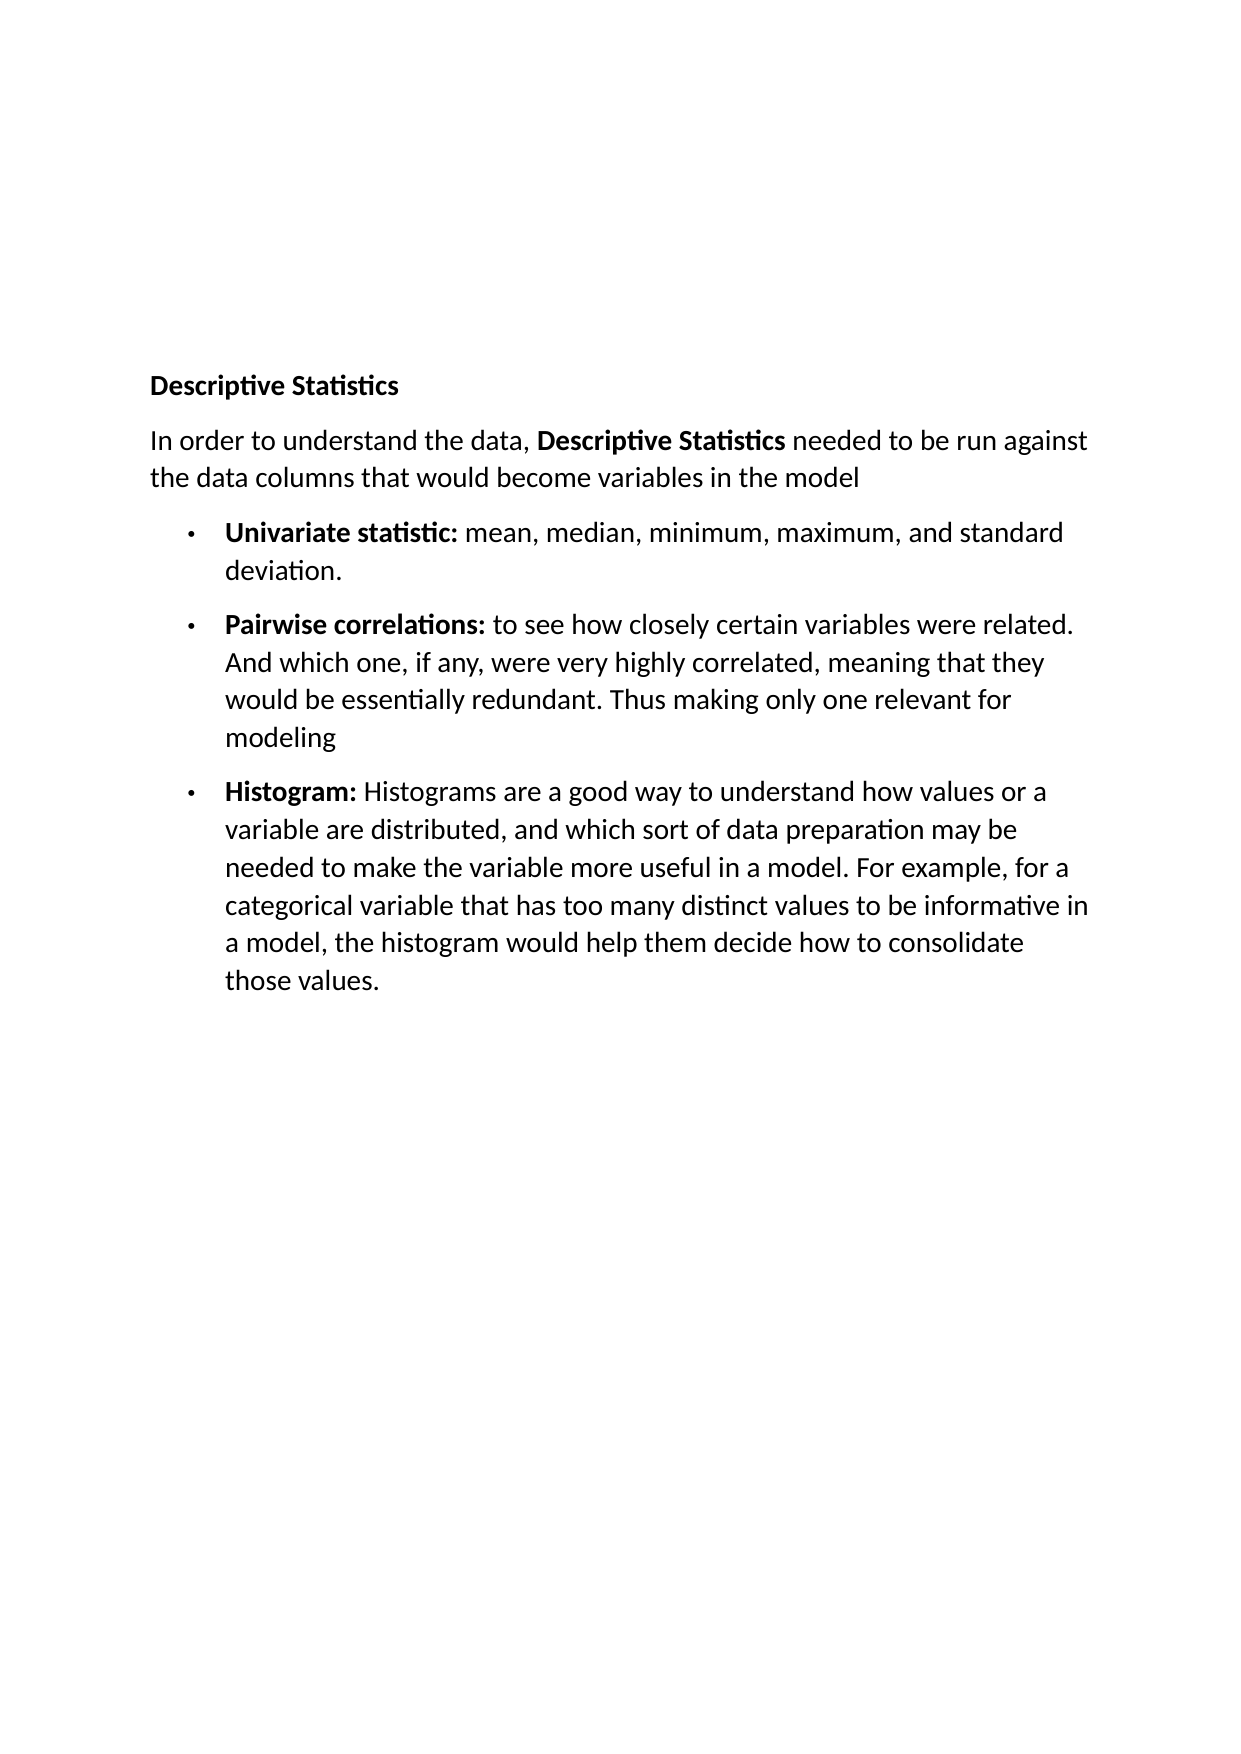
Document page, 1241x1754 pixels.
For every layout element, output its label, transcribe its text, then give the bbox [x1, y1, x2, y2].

text In order to understand the data, Descriptive Statistics needed to be run against the data columns that would become variables in the model [150, 422, 1090, 495]
list Univariate statistic: mean, median, minimum, maximum, and standard deviation. [187, 514, 1090, 587]
text Descriptive Statistics [150, 367, 1090, 403]
list Pairwise correlations: to see how closely certain variables were related. And which one, if any, were very highly correlated, meaning that they would be essentially redundant. Thus making only one relevant for modeling [187, 606, 1090, 755]
list Histogram: Histograms are a good way to understand how values or a variable are distributed, and which sort of data preparation may be needed to make the variable more useful in a model. For example, for a categorical variable that has too many distinct values to be informative in a model, the histogram would help them decide how to consolidate those values. [187, 773, 1090, 998]
